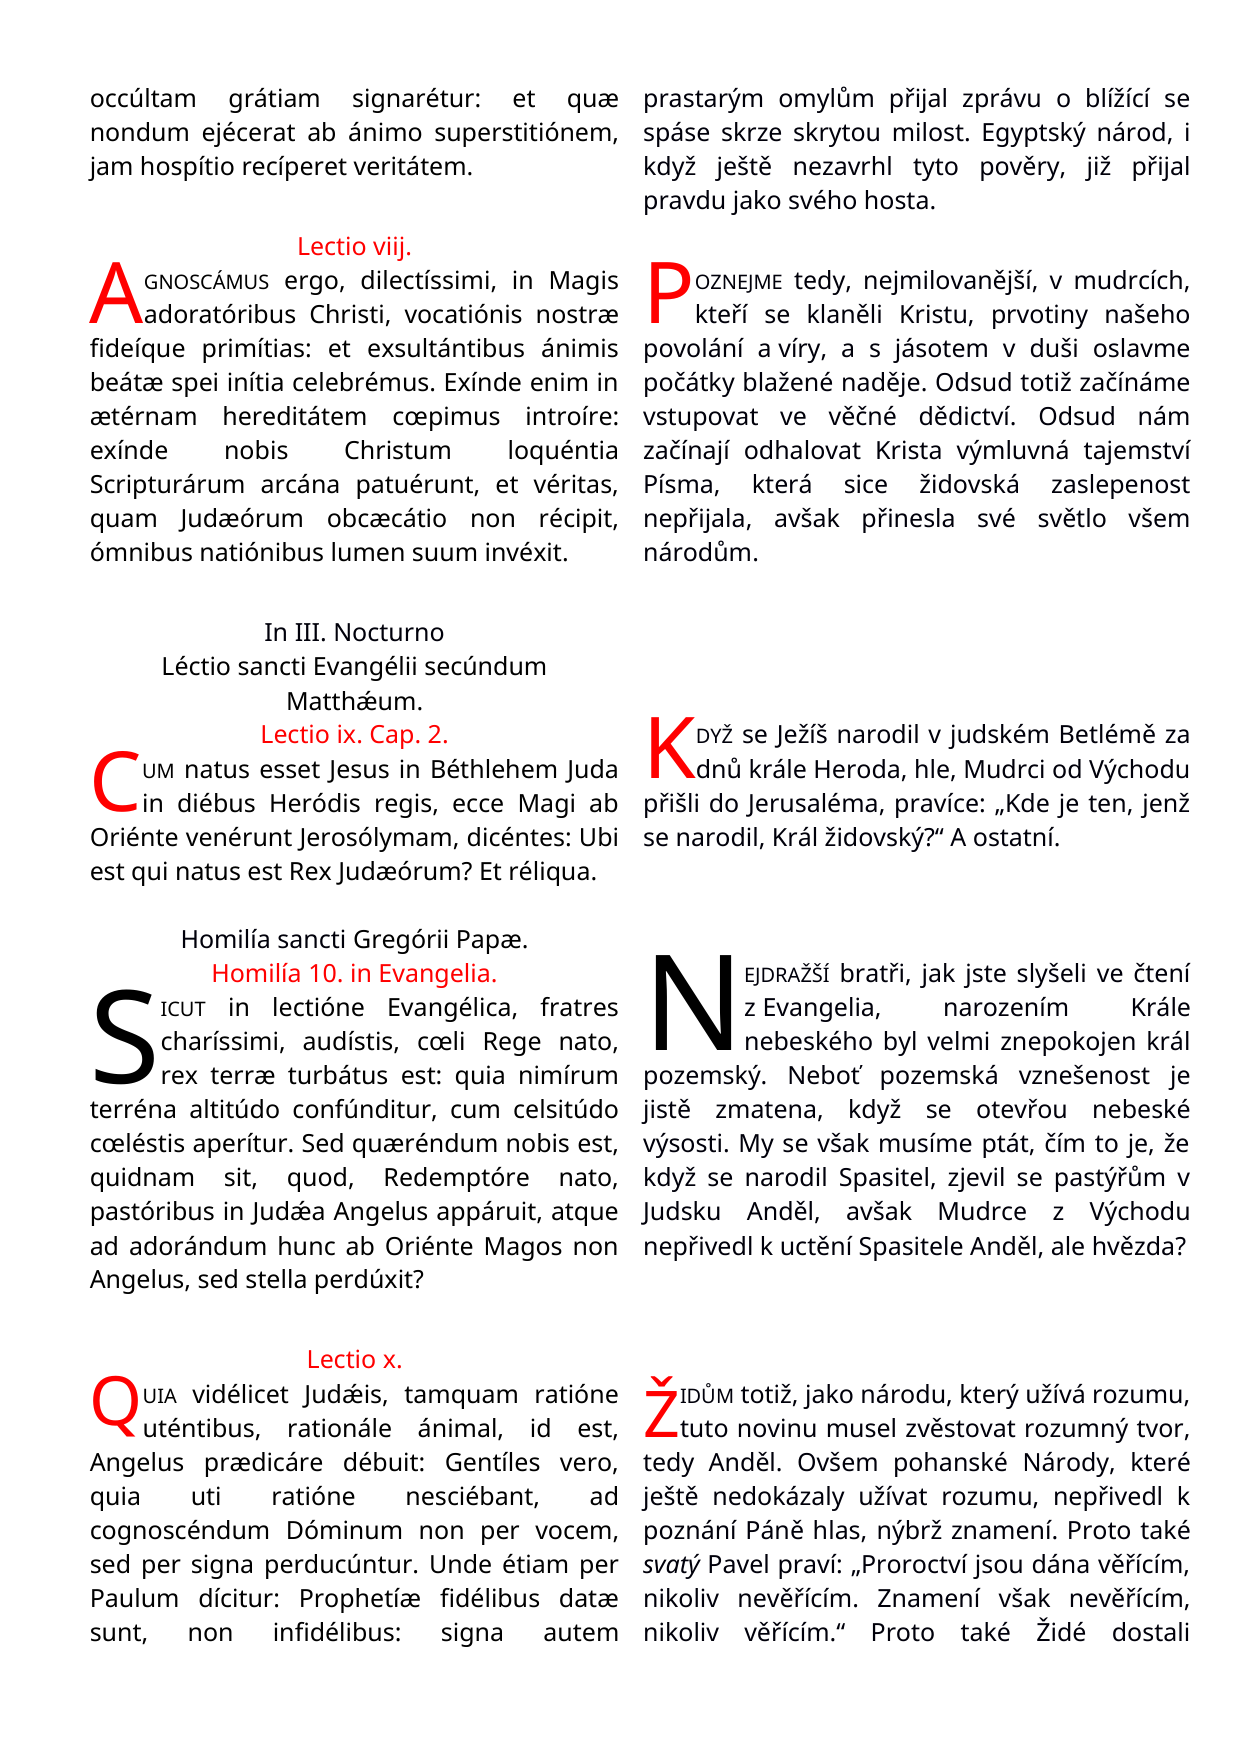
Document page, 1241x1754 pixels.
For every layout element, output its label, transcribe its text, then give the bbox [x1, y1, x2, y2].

table_cell Lectio x. Quia vidélicet Judǽis, tamquam ratióne uténtibus, rationále ánimal, id est, Angelus prædicáre débuit: Gentíles vero, quia uti ratióne nesciébant, ad cognoscéndum Dóminum non per vocem, sed per signa perducúntur. Unde étiam per Paulum dícitur: Prophetíæ fidélibus datæ sunt, non infidélibus: signa autem [78, 1336, 631, 1655]
table_cell Židům totiž, jako národu, který užívá rozumu, tuto novinu musel zvěstovat rozumný tvor, tedy Anděl. Ovšem pohanské Národy, které ještě nedokázaly užívat rozumu, nepřivedl k poznání Páně hlas, nýbrž znamení. Proto také svatý Pavel praví: „Proroctví jsou dána věřícím, nikoliv nevěřícím. Znamení však nevěřícím, nikoliv věřícím.“ Proto také Židé dostali [631, 1336, 1203, 1655]
table_cell In III. Nocturno Léctio sancti Evangélii secúndum Matthǽum. Lectio ix. Cap. 2. Cum natus esset Jesus in Béthlehem Juda in diébus Heródis regis, ecce Magi ab Oriénte venérunt Jerosólymam, dicéntes: Ubi est qui natus est Rex Judæórum? Et réliqua. Homilía sancti Gregórii Papæ. Homilía 10. in Evangelia. Sicut in lectióne Evangélica, fratres charíssimi, audístis, cœli Rege nato, rex terræ turbátus est: quia nimírum terréna altitúdo confúnditur, cum celsitúdo cœléstis aperítur. Sed quæréndum nobis est, quidnam sit, quod, Redemptóre nato, pastóribus in Judǽa Angelus appáruit, atque ad adorándum hunc ab Oriénte Magos non Angelus, sed stella perdúxit? [78, 609, 631, 1336]
table_cell occúltam grátiam signarétur: et quæ nondum ejécerat ab ánimo superstitiónem, jam hospítio recíperet veritátem. [78, 74, 631, 222]
table_cell Poznejme tedy, nejmilovanější, v mudrcích, kteří se klaněli Kristu, prvotiny našeho povolání a víry, a s jásotem v duši oslavme počátky blažené naděje. Odsud totiž začínáme vstupovat ve věčné dědictví. Odsud nám začínají odhalovat Krista výmluvná tajemství Písma, která sice židovská zaslepenost nepřijala, avšak přinesla své světlo všem národům. [631, 223, 1203, 609]
table_cell prastarým omylům přijal zprávu o blížící se spáse skrze skrytou milost. Egyptský národ, i když ještě nezavrhl tyto pověry, již přijal pravdu jako svého hosta. [631, 74, 1203, 222]
table_cell Když se Ježíš narodil v judském Betlémě za dnů krále Heroda, hle, Mudrci od Východu přišli do Jerusaléma, pravíce: „Kde je ten, jenž se narodil, Král židovský?“ A ostatní. Nejdražší bratři, jak jste slyšeli ve čtení z Evangelia, narozením Krále nebeského byl velmi znepokojen král pozemský. Neboť pozemská vznešenost je jistě zmatena, když se otevřou nebeské výsosti. My se však musíme ptát, čím to je, že když se narodil Spasitel, zjevil se pastýřům v Judsku Anděl, avšak Mudrce z Východu nepřivedl k uctění Spasitele Anděl, ale hvězda? [631, 609, 1203, 1336]
table_cell Lectio viij. Agnoscámus ergo, dilectíssimi, in Magis adora­tóribus Christi, vocatiónis nostræ fideíque primítias: et exsultántibus ánimis beátæ spei inítia celebrémus. Exínde enim in ætérnam hereditátem cœpimus introíre: exínde nobis Christum loquéntia Scripturárum arcána patuérunt, et véritas, quam Judæórum obcæcátio non récipit, ómnibus natiónibus lumen suum invéxit. [78, 223, 631, 609]
